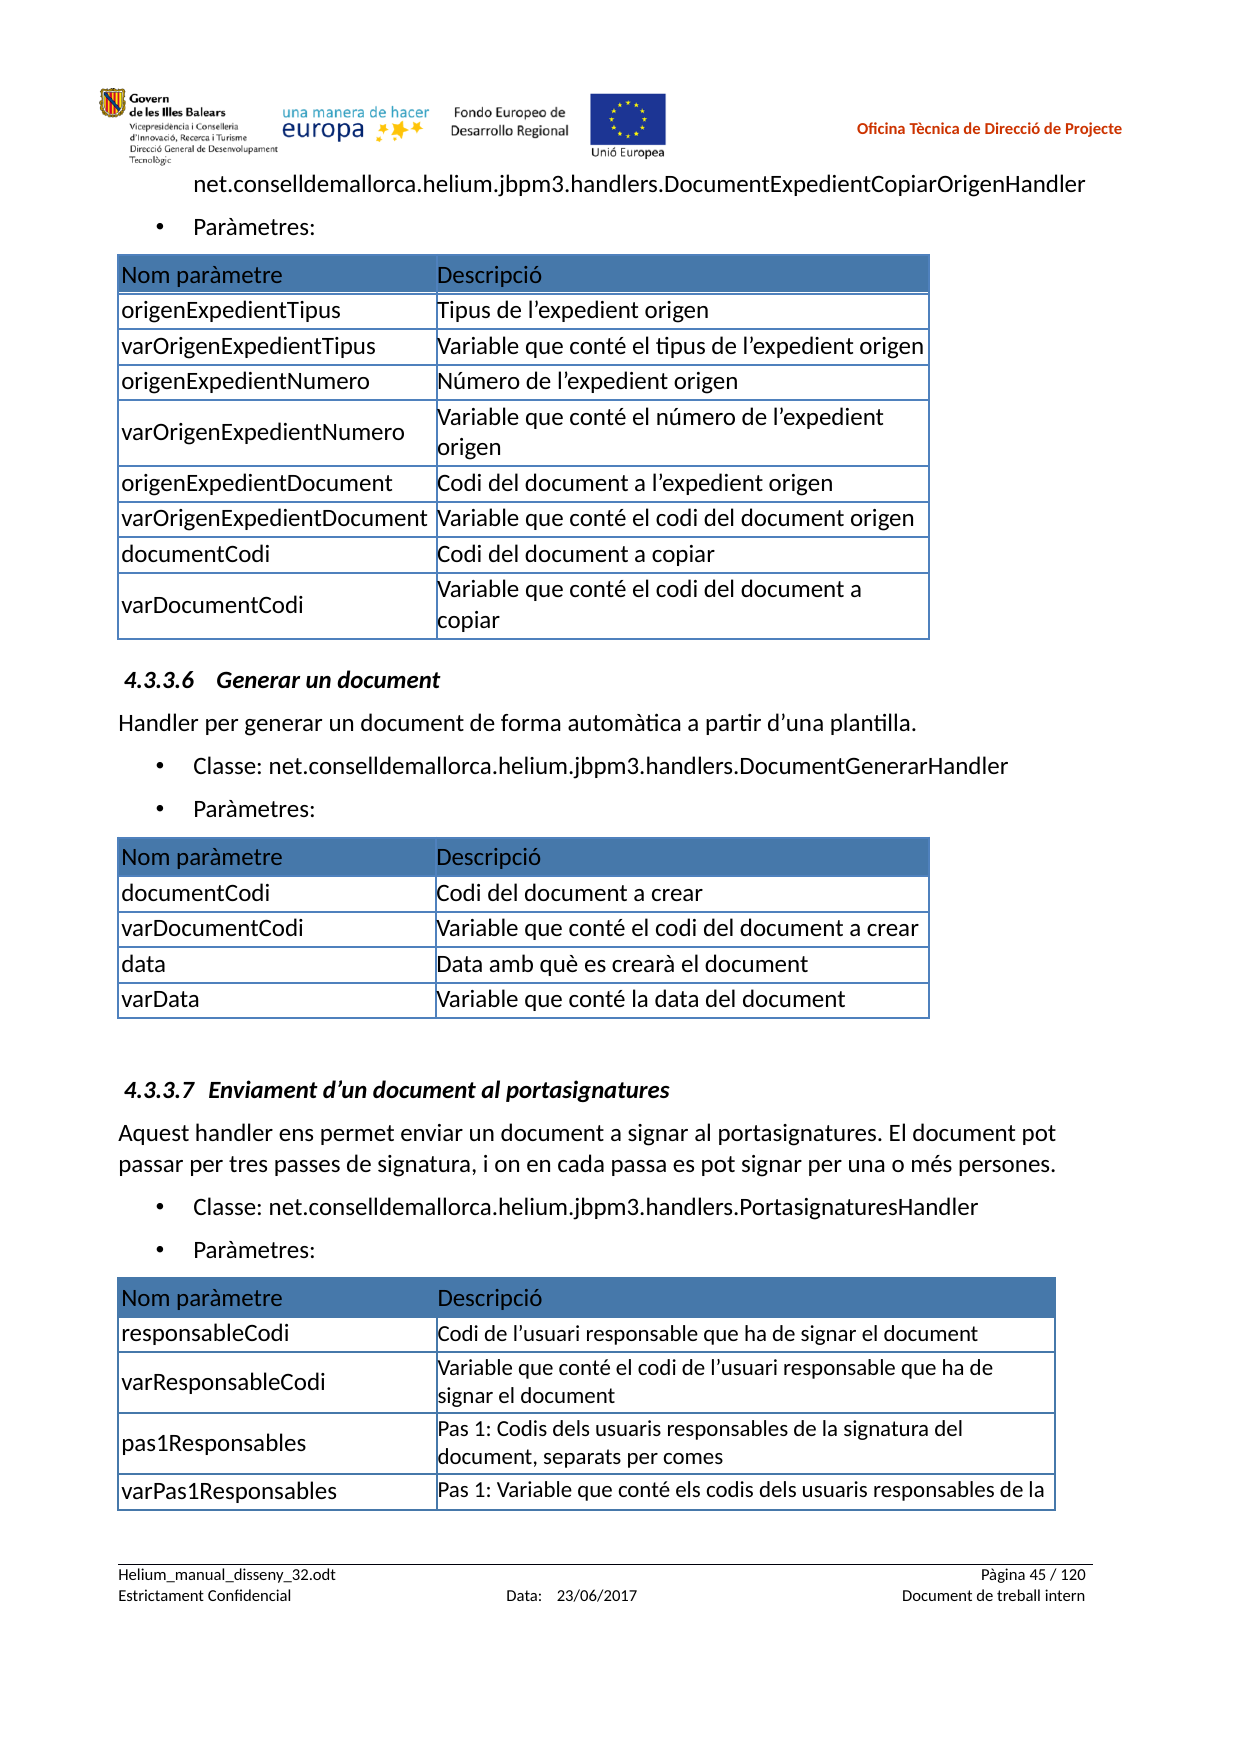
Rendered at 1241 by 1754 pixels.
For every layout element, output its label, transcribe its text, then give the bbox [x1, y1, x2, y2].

subtitle Enviament d’un document al portasignatures [118, 1075, 1122, 1105]
list Classe: net.conselldemallorca.helium.jbpm3.handlers.PortasignaturesHandler [156, 1191, 1122, 1222]
subtitle Generar un document [118, 665, 1122, 695]
table_cell responsableCodi [119, 1318, 436, 1351]
table_cell Variable que conté el número de l’expedient origen [438, 401, 928, 465]
table_cell origenExpedientNumero [119, 366, 436, 399]
text Aquest handler ens permet enviar un document a signar al portasignatures. El document pot passar per tres passes de signatura, i on en cada passa es pot signar per una o més persones. [118, 1117, 1122, 1178]
list Paràmetres: [156, 793, 1122, 824]
table_header Nom paràmetre [119, 1279, 436, 1316]
table_cell varData [119, 984, 435, 1017]
table_header Descripció [438, 1279, 1054, 1316]
table_cell Número de l’expedient origen [438, 366, 928, 399]
table_cell Variable que conté el tipus de l’expedient origen [438, 330, 928, 363]
table_cell data [119, 948, 435, 982]
table_cell varDocumentCodi [119, 574, 436, 638]
table_cell varOrigenExpedientNumero [119, 401, 436, 465]
table_cell varResponsableCodi [119, 1353, 436, 1412]
table_cell Variable que conté el codi de l’usuari responsable que ha de signar el document [438, 1353, 1054, 1412]
table_cell varPas1Responsables [119, 1475, 436, 1509]
table_cell Pas 1: Codis dels usuaris responsables de la signatura del document, separats per comes [438, 1414, 1054, 1473]
table_cell Codi del document a copiar [438, 538, 928, 572]
table_cell documentCodi [119, 538, 436, 572]
table_cell Pas 1: Variable que conté els codis dels usuaris responsables de la [438, 1475, 1054, 1509]
picture [99, 87, 668, 166]
table_cell pas1Responsables [119, 1414, 436, 1473]
table_cell varOrigenExpedientTipus [119, 330, 436, 363]
table_cell documentCodi [119, 877, 435, 911]
text Handler per generar un document de forma automàtica a partir d’una plantilla. [118, 707, 1122, 738]
table_cell varOrigenExpedientDocument [119, 503, 436, 536]
table_cell Variable que conté la data del document [437, 984, 928, 1017]
table_header Nom paràmetre [119, 256, 436, 292]
table_cell Codi de l’usuari responsable que ha de signar el document [438, 1318, 1054, 1351]
list Paràmetres: [156, 211, 1122, 241]
table_cell Variable que conté el codi del document a copiar [438, 574, 928, 638]
list Classe: net.conselldemallorca.helium.jbpm3.handlers.DocumentExpedientCopiarOrigenHandler [156, 168, 1122, 198]
table_cell Data amb què es crearà el document [437, 948, 928, 982]
table_cell origenExpedientDocument [119, 467, 436, 501]
table_cell origenExpedientTipus [119, 295, 436, 328]
table_cell Codi del document a l’expedient origen [438, 467, 928, 501]
table_cell Variable que conté el codi del document origen [438, 503, 928, 536]
table_header Descripció [438, 256, 928, 292]
table_cell Codi del document a crear [437, 877, 928, 911]
table_cell Variable que conté el codi del document a crear [437, 913, 928, 946]
table_cell Tipus de l’expedient origen [438, 295, 928, 328]
table_header Nom paràmetre [119, 839, 435, 875]
list Paràmetres: [156, 1234, 1122, 1264]
table_header Descripció [437, 839, 928, 875]
list Classe: net.conselldemallorca.helium.jbpm3.handlers.DocumentGenerarHandler [156, 751, 1122, 781]
table_cell varDocumentCodi [119, 913, 435, 946]
